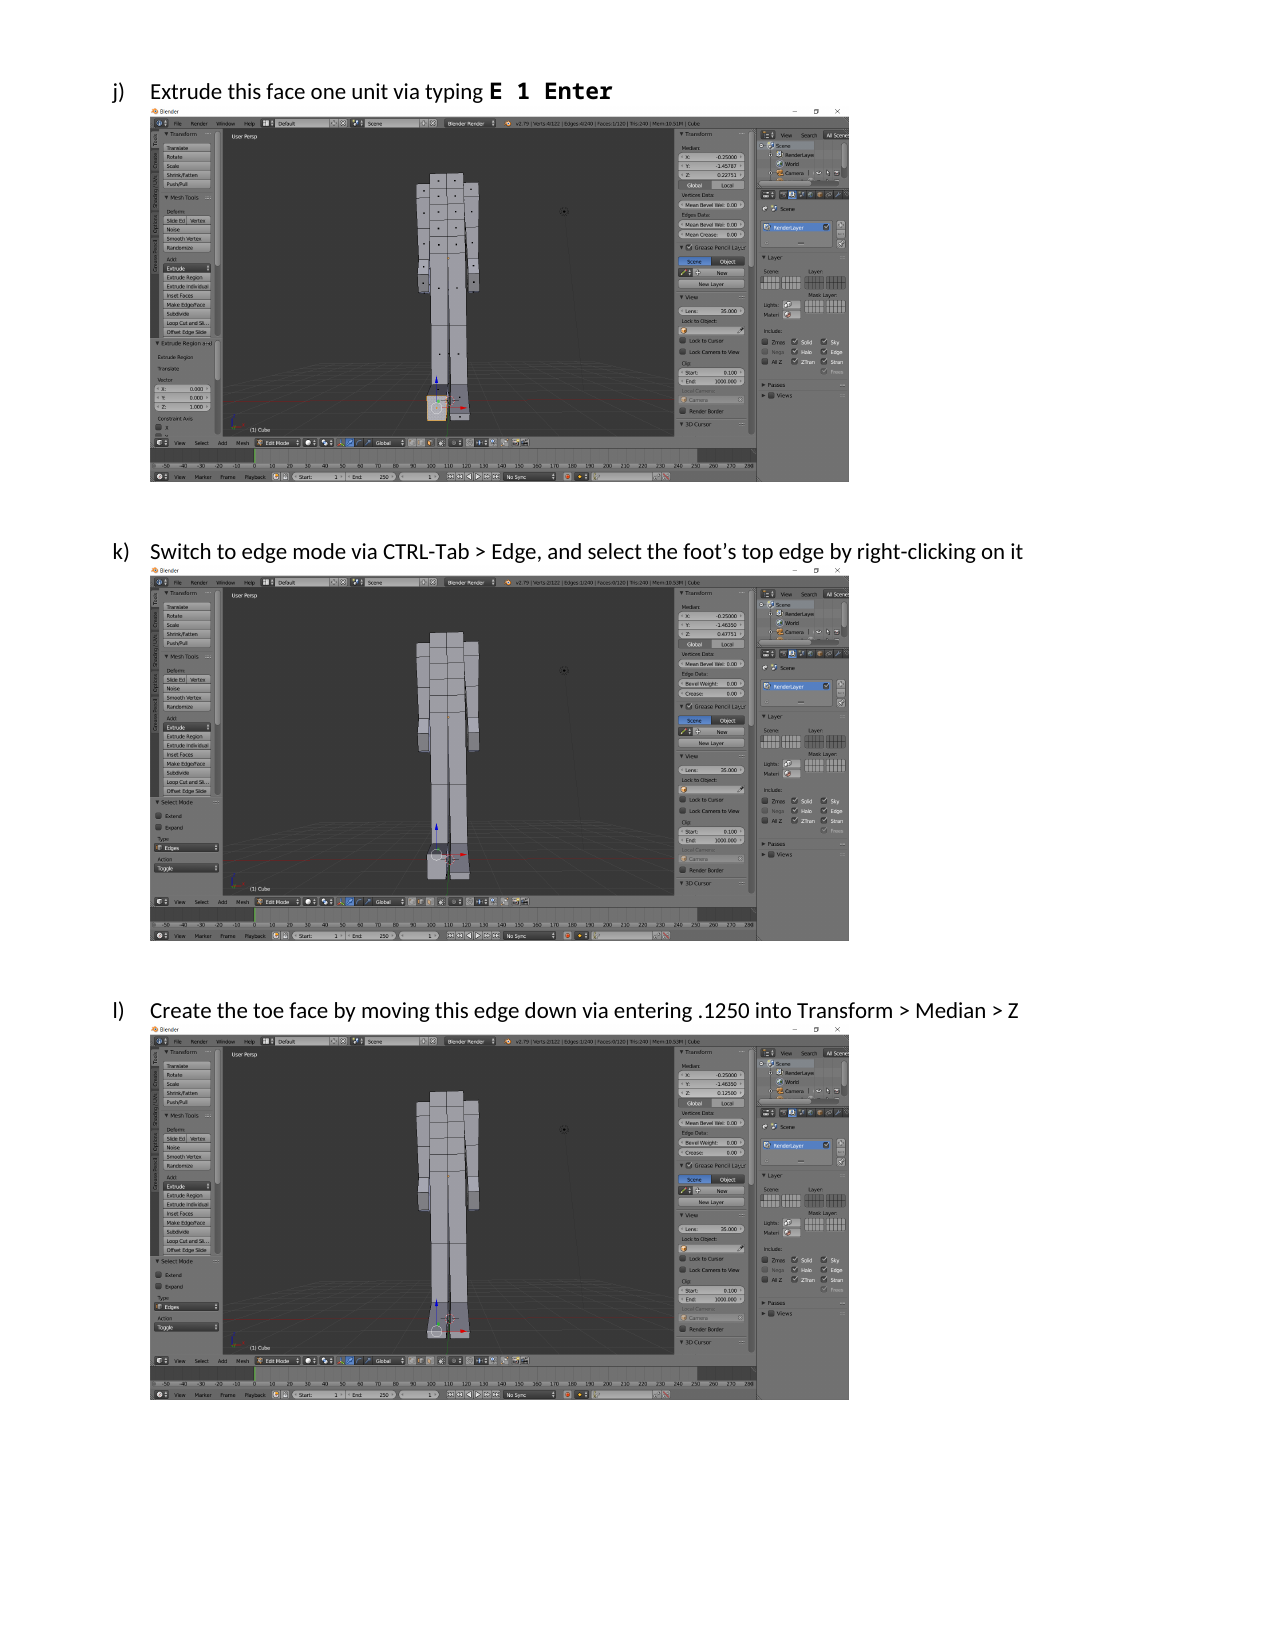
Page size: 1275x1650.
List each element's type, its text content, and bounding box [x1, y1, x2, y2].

list Create the toe face by moving this edge down via entering .1250 into Transform > Median > Z [112, 996, 1200, 1399]
list Switch to edge mode via CTRL-Tab > Edge, and select the foot’s top edge by right-clicking on it [112, 537, 1200, 940]
list Extrude this face one unit via typing E 1 Enter [112, 75, 1200, 481]
